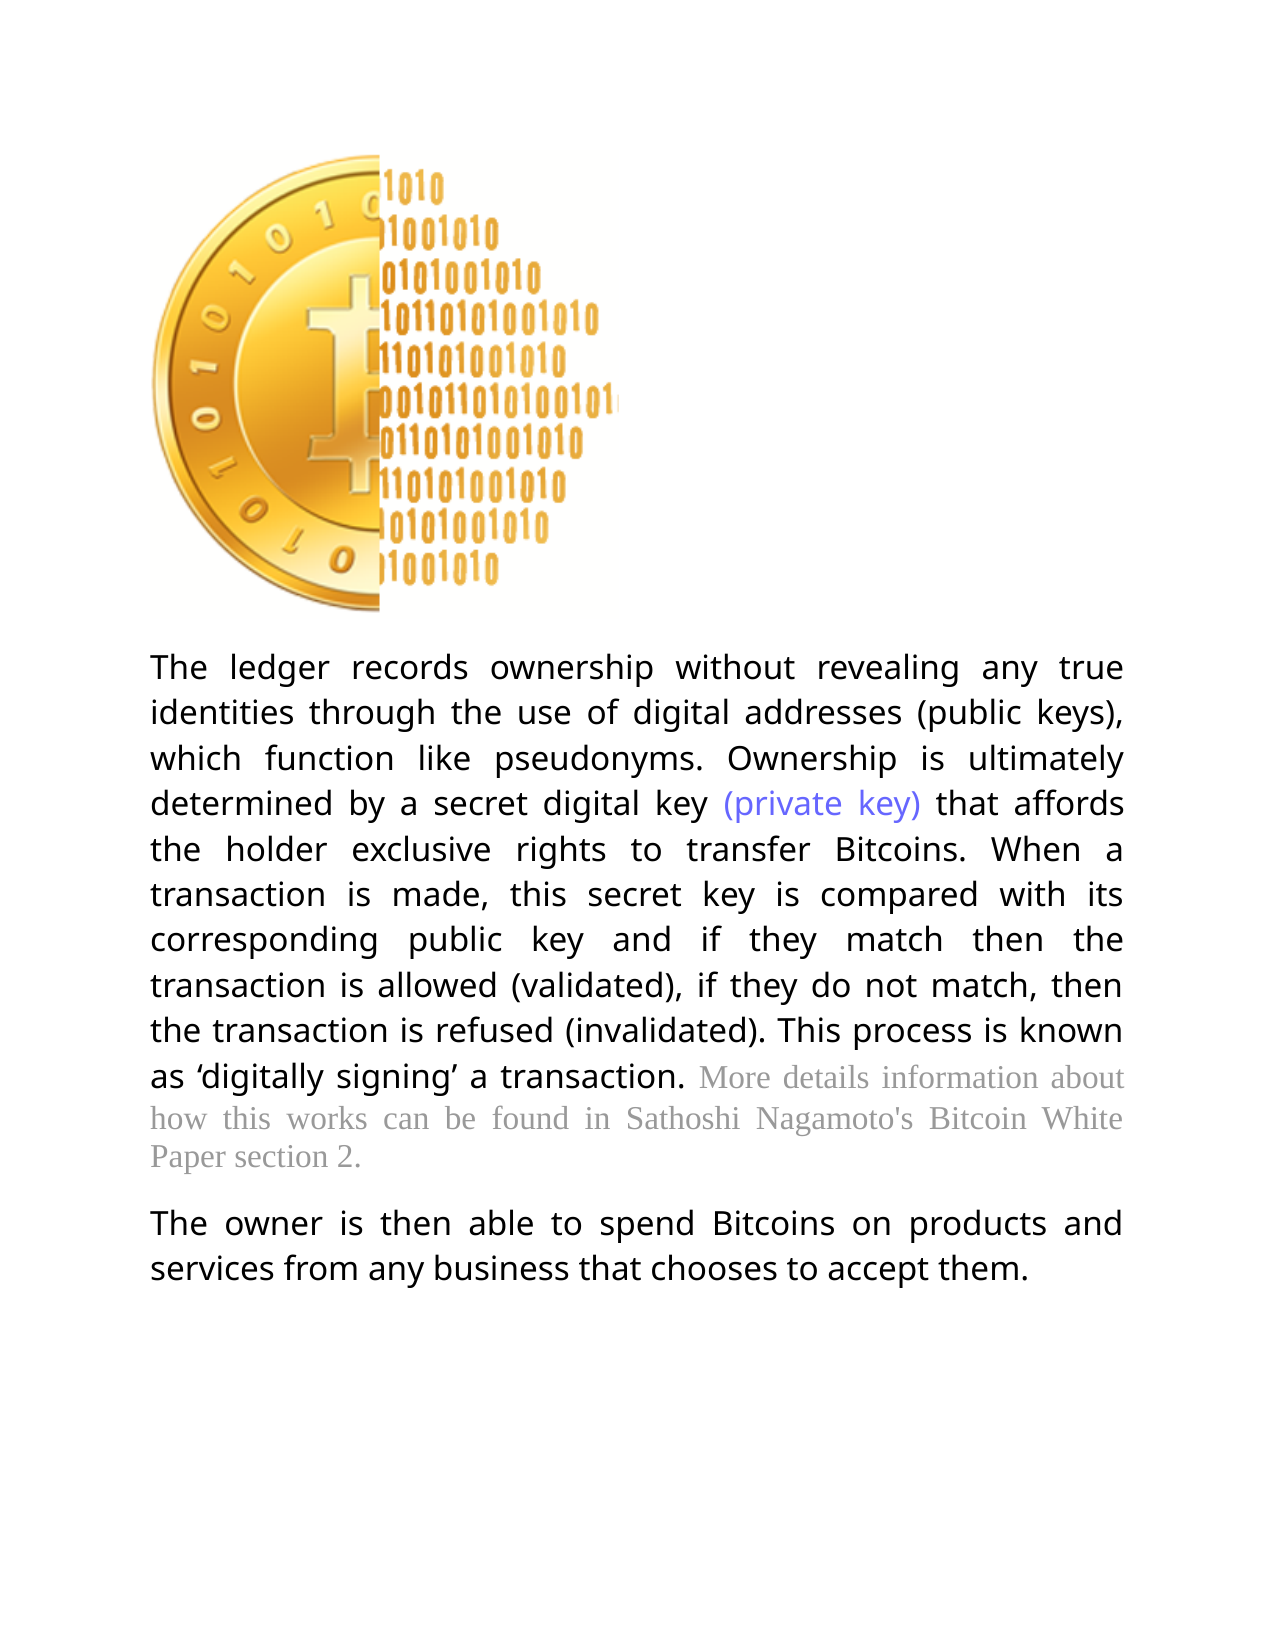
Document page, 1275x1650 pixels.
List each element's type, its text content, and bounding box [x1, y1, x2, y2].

picture [150, 150, 619, 619]
text The owner is then able to spend Bitcoins on products and services from any business that chooses to accept them. [150, 1199, 1125, 1290]
text The ledger records ownership without revealing any true identities through the use of digital addresses (public keys), which function like pseudonyms. Ownership is ultimately determined by a secret digital key (private key) that affords the holder exclusive rights to transfer Bitcoins. When a transaction is made, this secret key is compared with its corresponding public key and if they match then the transaction is allowed (validated), if they do not match, then the transaction is refused (invalidated). This process is known as ‘digitally signing’ a transaction. More details information about how this works can be found in Sathoshi Nagamoto's Bitcoin White Paper section 2. [150, 644, 1125, 1174]
